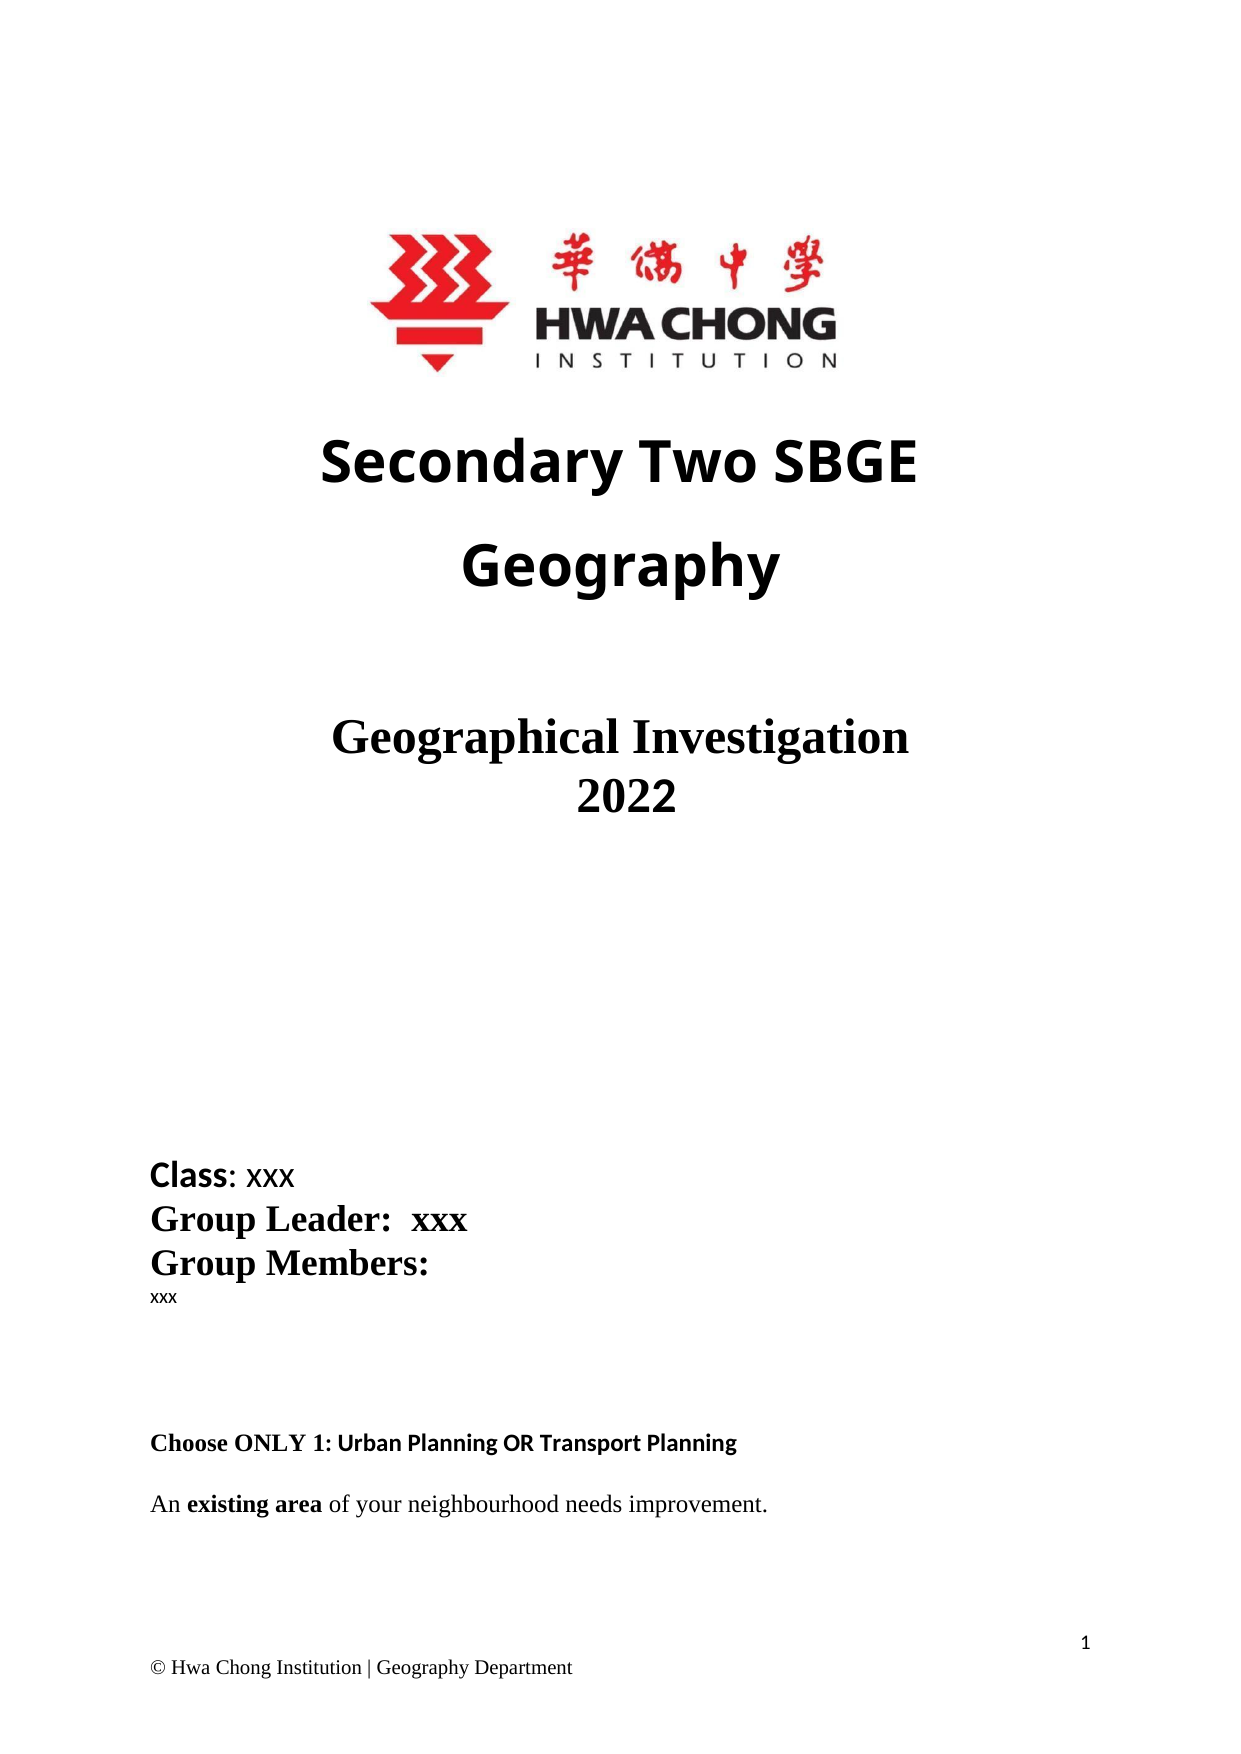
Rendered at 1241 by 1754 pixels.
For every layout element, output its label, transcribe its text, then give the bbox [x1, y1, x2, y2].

subtitle Secondary Two SBGE [150, 420, 1090, 499]
text Geographical Investigation [150, 706, 1090, 764]
text Class: xxx [150, 1151, 1090, 1197]
subtitle Geography [150, 524, 1090, 604]
text Choose ONLY 1: Urban Planning OR Transport Planning [150, 1428, 1090, 1458]
text xxx [150, 1283, 1090, 1308]
picture [357, 218, 853, 395]
text An existing area of your neighbourhood needs improvement. [150, 1489, 1090, 1517]
text Group Members: [150, 1240, 1090, 1283]
text Group Leader: xxx [150, 1197, 1090, 1240]
text 2022 [150, 764, 1090, 825]
